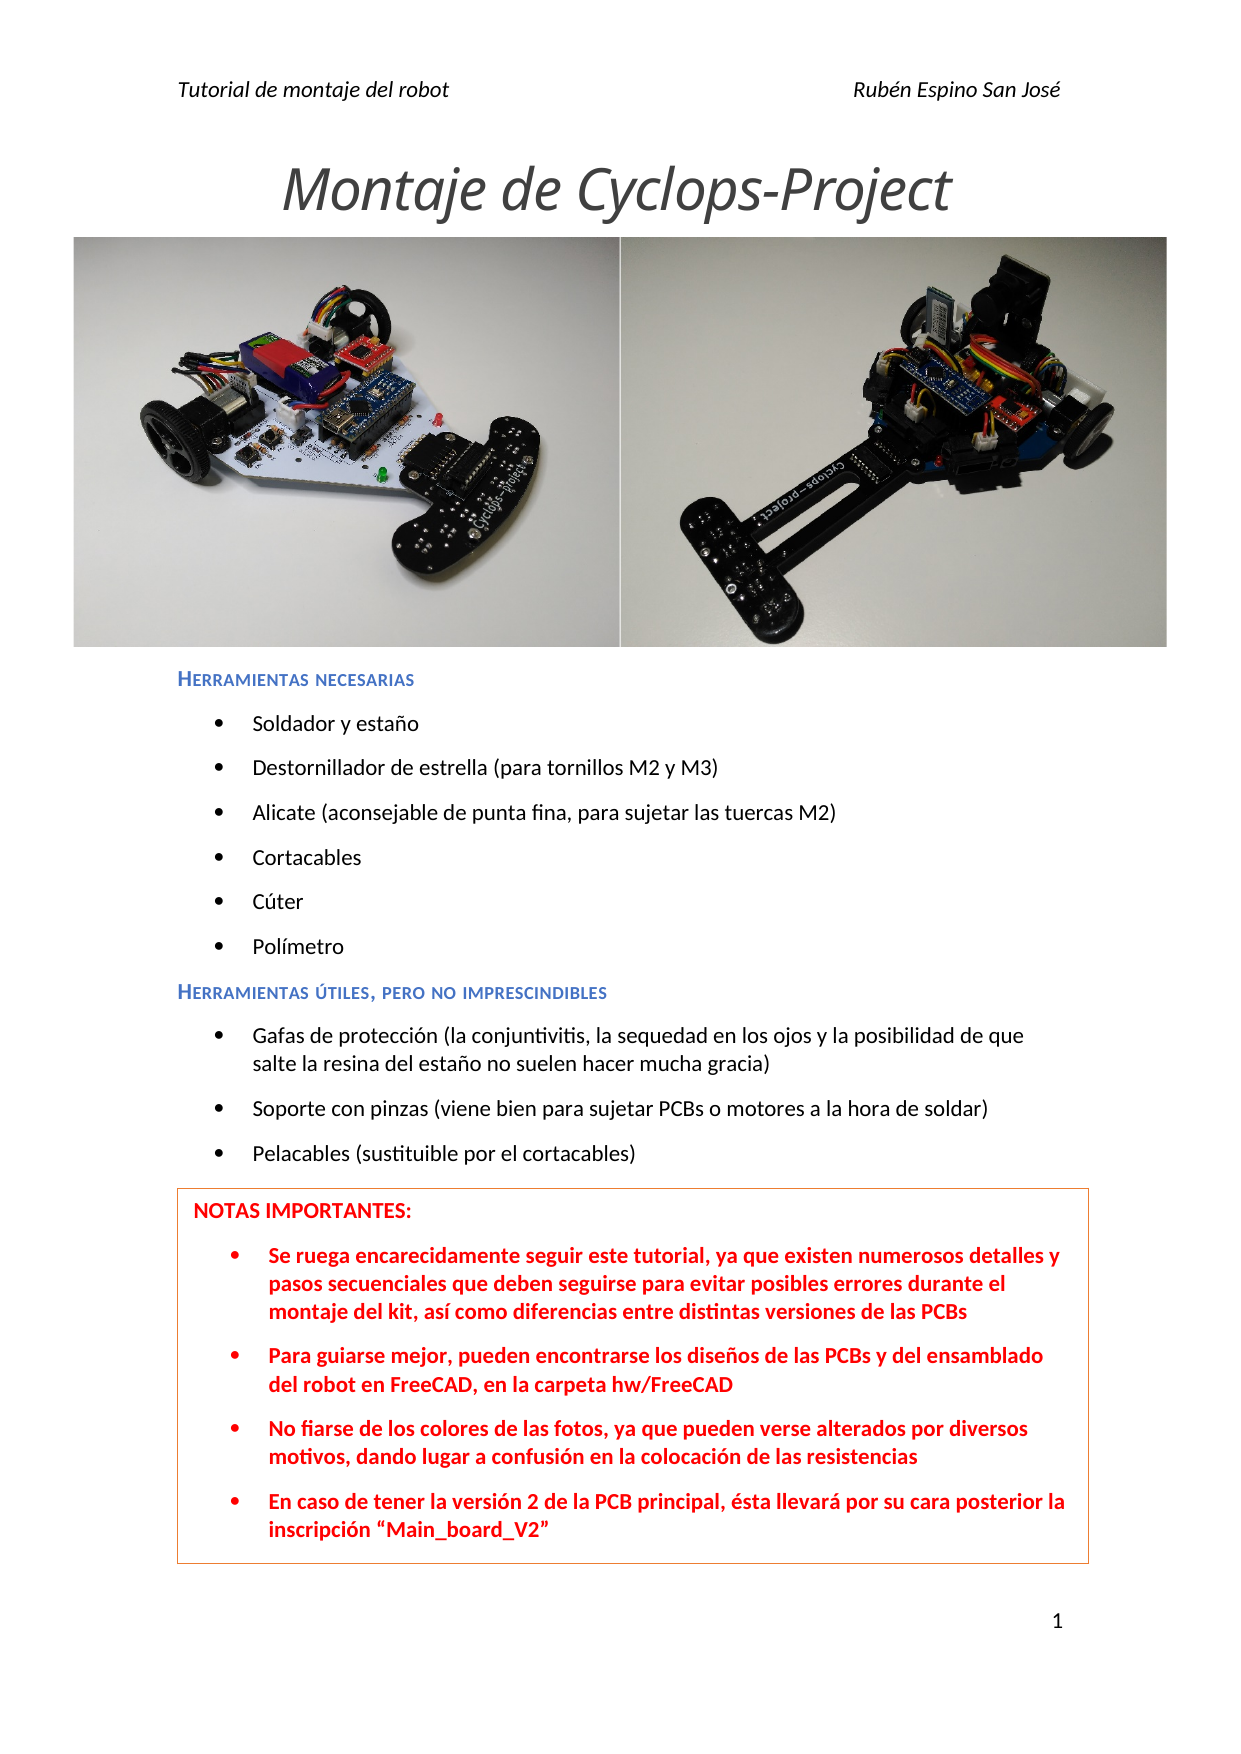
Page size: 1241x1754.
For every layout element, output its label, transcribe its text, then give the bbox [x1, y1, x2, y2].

list Se ruega encarecidamente seguir este tutorial, ya que existen numerosos detalles y pasos secuenciales que deben seguirse para evitar posibles errores durante el montaje del kit, así como diferencias entre distintas versiones de las PCBs [231, 1241, 1073, 1325]
list Polímetro [215, 932, 1063, 960]
list [178, 1189, 1088, 1563]
list Cortacables [215, 843, 1063, 871]
list No fiarse de los colores de las fotos, ya que pueden verse alterados por diversos motivos, dando lugar a confusión en la colocación de las resistencias [231, 1414, 1073, 1470]
list Para guiarse mejor, pueden encontrarse los diseños de las PCBs y del ensamblado del robot en FreeCAD, en la carpeta hw/FreeCAD [231, 1342, 1073, 1398]
text Herramientas útiles, pero no imprescindibles [177, 977, 1063, 1005]
list Soldador y estaño [215, 709, 1063, 737]
text Herramientas necesarias [177, 647, 1063, 692]
list Alicate (aconsejable de punta fina, para sujetar las tuercas M2) [215, 798, 1063, 826]
list Pelacables (sustituible por el cortacables) [215, 1139, 1063, 1167]
list En caso de tener la versión 2 de la PCB principal, ésta llevará por su cara posterior la inscripción “Main_board_V2” [231, 1487, 1073, 1543]
list NOTAS IMPORTANTES: [193, 1196, 1073, 1224]
list Soporte con pinzas (viene bien para sujetar PCBs o motores a la hora de soldar) [215, 1094, 1063, 1122]
list Gafas de protección (la conjuntivitis, la sequedad en los ojos y la posibilidad de que salte la resina del estaño no suelen hacer mucha gracia) [215, 1022, 1063, 1078]
list Destornillador de estrella (para tornillos M2 y M3) [215, 753, 1063, 781]
text Montaje de Cyclops-Project [177, 148, 1063, 227]
list Cúter [215, 887, 1063, 916]
